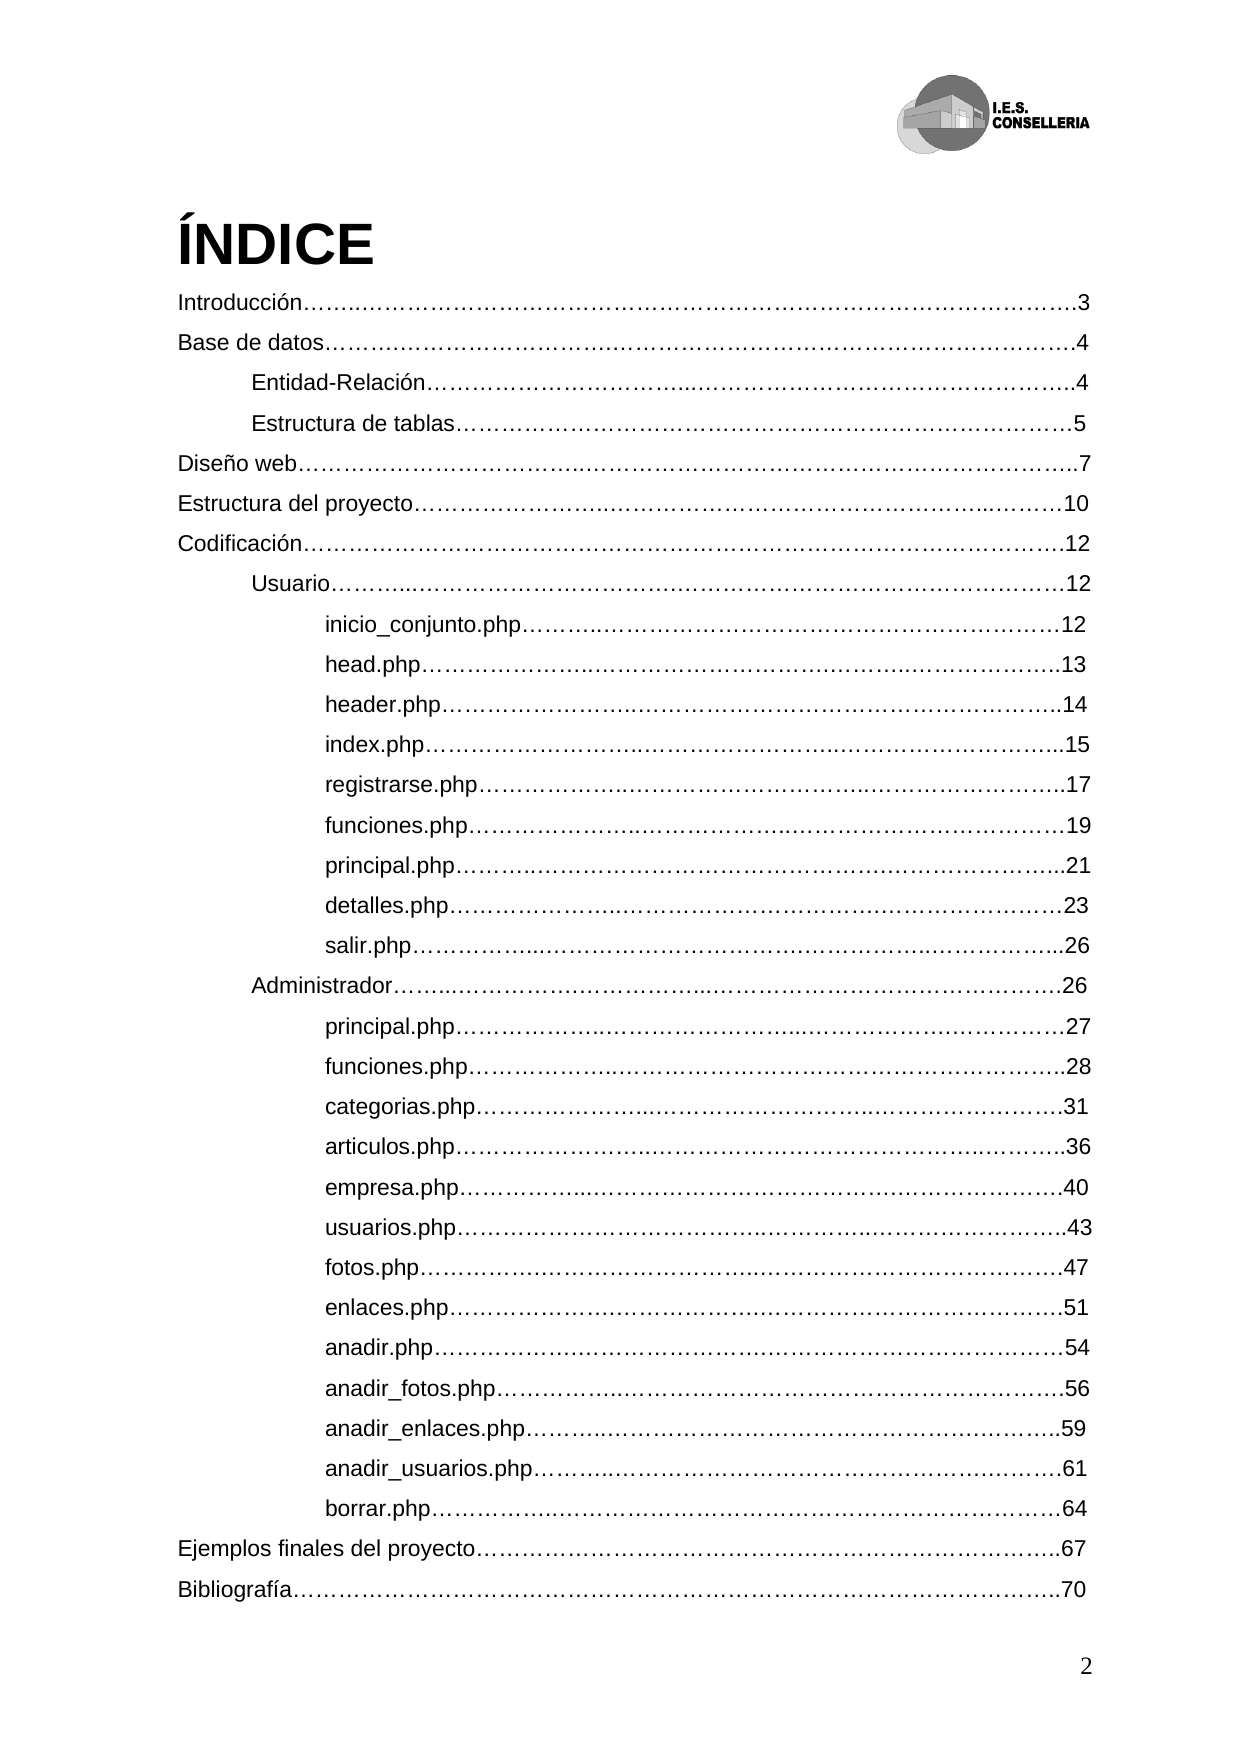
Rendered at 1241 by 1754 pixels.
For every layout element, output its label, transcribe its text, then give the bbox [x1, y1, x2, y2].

text Estructura del proyecto……………………..…………………………………………...………10 [177, 490, 1092, 516]
text Bibliografía………………………………………………………………………………………..70 [177, 1576, 1092, 1602]
text principal.php………..……………………………………….…………………...21 [177, 852, 1092, 878]
text anadir_enlaces.php………..………………………………………….………..59 [177, 1415, 1092, 1441]
text Ejemplos finales del proyecto…………………………………………………………………..67 [177, 1535, 1092, 1562]
text Estructura de tablas………………………………………………………………………5 [177, 409, 1092, 436]
text Codificación……………………………………………………………………………………….12 [177, 530, 1092, 557]
text Entidad-Relación……………………………...…………………………………………..4 [177, 369, 1092, 396]
text anadir.php……………….…………………….…………………………………54 [177, 1334, 1092, 1361]
text funciones.php…………………..………………..………………………………19 [177, 812, 1092, 838]
text registrarse.php………………..…………………………..……………………..17 [177, 771, 1092, 798]
text principal.php………………..……………………...……………….……………27 [177, 1013, 1092, 1039]
text index.php………………………..……………………..………………………...15 [177, 731, 1092, 758]
text categorias.php…………………...………………………..…………………….31 [177, 1093, 1092, 1119]
text fotos.php…………….………………………..………………………………….47 [177, 1254, 1092, 1280]
text Base de datos……….……………………….…………………………………………………….4 [177, 329, 1092, 356]
text empresa.php……………...………………………………….………………….40 [177, 1173, 1092, 1200]
text anadir_fotos.php……………..………………………………………………….56 [177, 1374, 1092, 1401]
text usuarios.php…………………………………..…………..……………………..43 [177, 1214, 1092, 1240]
text enlaces.php………………….……………….………………………………….51 [177, 1294, 1092, 1321]
picture [894, 73, 1093, 155]
text header.php……………………..………………………………………………..14 [177, 691, 1092, 717]
text Diseño web………………………………..………………………………………………………..7 [177, 450, 1092, 476]
text Administrador……...…………….……………...……………………………………….26 [177, 972, 1092, 999]
text articulos.php……………………..……………………………………..………..36 [177, 1133, 1092, 1160]
text anadir_usuarios.php………..………………………………………….……….61 [177, 1455, 1092, 1481]
text Usuario………...…………………………….……………………………………………12 [177, 570, 1092, 597]
text inicio_conjunto.php………..……………………………………………………12 [177, 611, 1092, 637]
title ÍNDICE [177, 209, 1092, 276]
text Introducción……..………………………………………………………………………………….3 [177, 289, 1092, 315]
text head.php…………………..………………………….………..………………..13 [177, 651, 1092, 677]
text detalles.php…………………..…………………………….……………………23 [177, 892, 1092, 918]
text funciones.php………………..…………………………………………………..28 [177, 1053, 1092, 1079]
text salir.php……………...…………………………….……………..……………...26 [177, 932, 1092, 959]
text borrar.php……………..…………………………………………………………64 [177, 1495, 1092, 1522]
